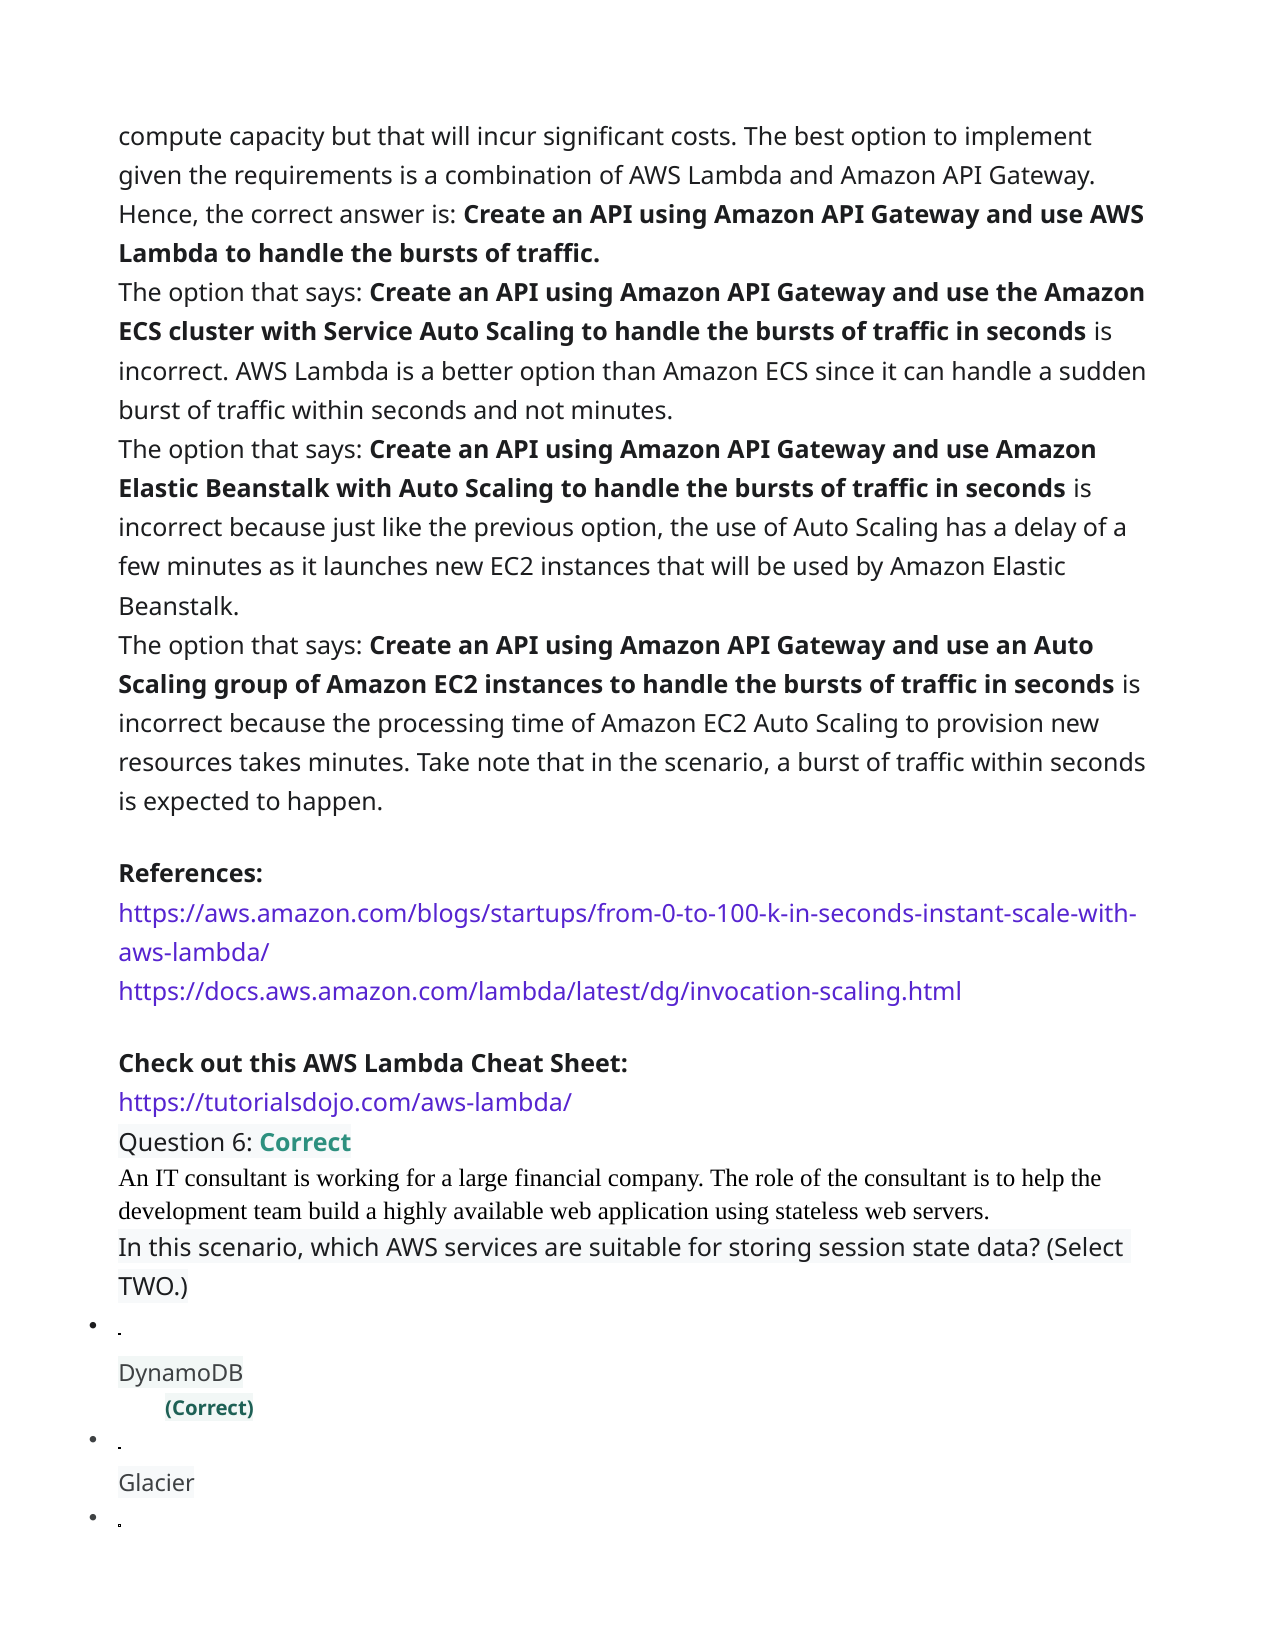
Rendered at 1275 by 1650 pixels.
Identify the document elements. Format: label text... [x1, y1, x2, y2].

text References: [118, 856, 1157, 890]
text The option that says: Create an API using Amazon API Gateway and use an Auto Scaling group of Amazon EC2 instances to handle the bursts of traffic in seconds is incorrect because the processing time of Amazon EC2 Auto Scaling to provision new resources takes minutes. Take note that in the scenario, a burst of traffic within seconds is expected to happen. [118, 627, 1157, 818]
list ​ [118, 1503, 1157, 1531]
list DynamoDB [118, 1356, 1157, 1388]
text https://aws.amazon.com/blogs/startups/from-0-to-100-k-in-seconds-instant-scale-with-aws-lambda/ [118, 895, 1157, 968]
list ​ [118, 1308, 1157, 1342]
text Check out this AWS Lambda Cheat Sheet: [118, 1046, 1157, 1080]
list Glacier [118, 1466, 1157, 1498]
text Hence, the correct answer is: Create an API using Amazon API Gateway and use AWS Lambda to handle the bursts of traffic. [118, 196, 1157, 270]
text compute capacity but that will incur significant costs. The best option to implement given the requirements is a combination of AWS Lambda and Amazon API Gateway. [118, 118, 1157, 191]
text In this scenario, which AWS services are suitable for storing session state data? (Select TWO.) [118, 1229, 1157, 1303]
list ​ [118, 1425, 1157, 1454]
text An IT consultant is working for a large financial company. The role of the consultant is to help the development team build a highly available web application using stateless web servers. [118, 1163, 1157, 1225]
text https://docs.aws.amazon.com/lambda/latest/dg/invocation-scaling.html [118, 974, 1157, 1008]
text The option that says: Create an API using Amazon API Gateway and use the Amazon ECS cluster with Service Auto Scaling to handle the bursts of traffic in seconds is incorrect. AWS Lambda is a better option than Amazon ECS since it can handle a sudden burst of traffic within seconds and not minutes. [118, 275, 1157, 426]
text Question 6: Correct [118, 1124, 1157, 1158]
list (Correct) [165, 1393, 1157, 1421]
text https://tutorialsdojo.com/aws-lambda/ [118, 1085, 1157, 1119]
text The option that says: Create an API using Amazon API Gateway and use Amazon Elastic Beanstalk with Auto Scaling to handle the bursts of traffic in seconds is incorrect because just like the previous option, the use of Auto Scaling has a delay of a few minutes as it launches new EC2 instances that will be used by Amazon Elastic Beanstalk. [118, 431, 1157, 622]
